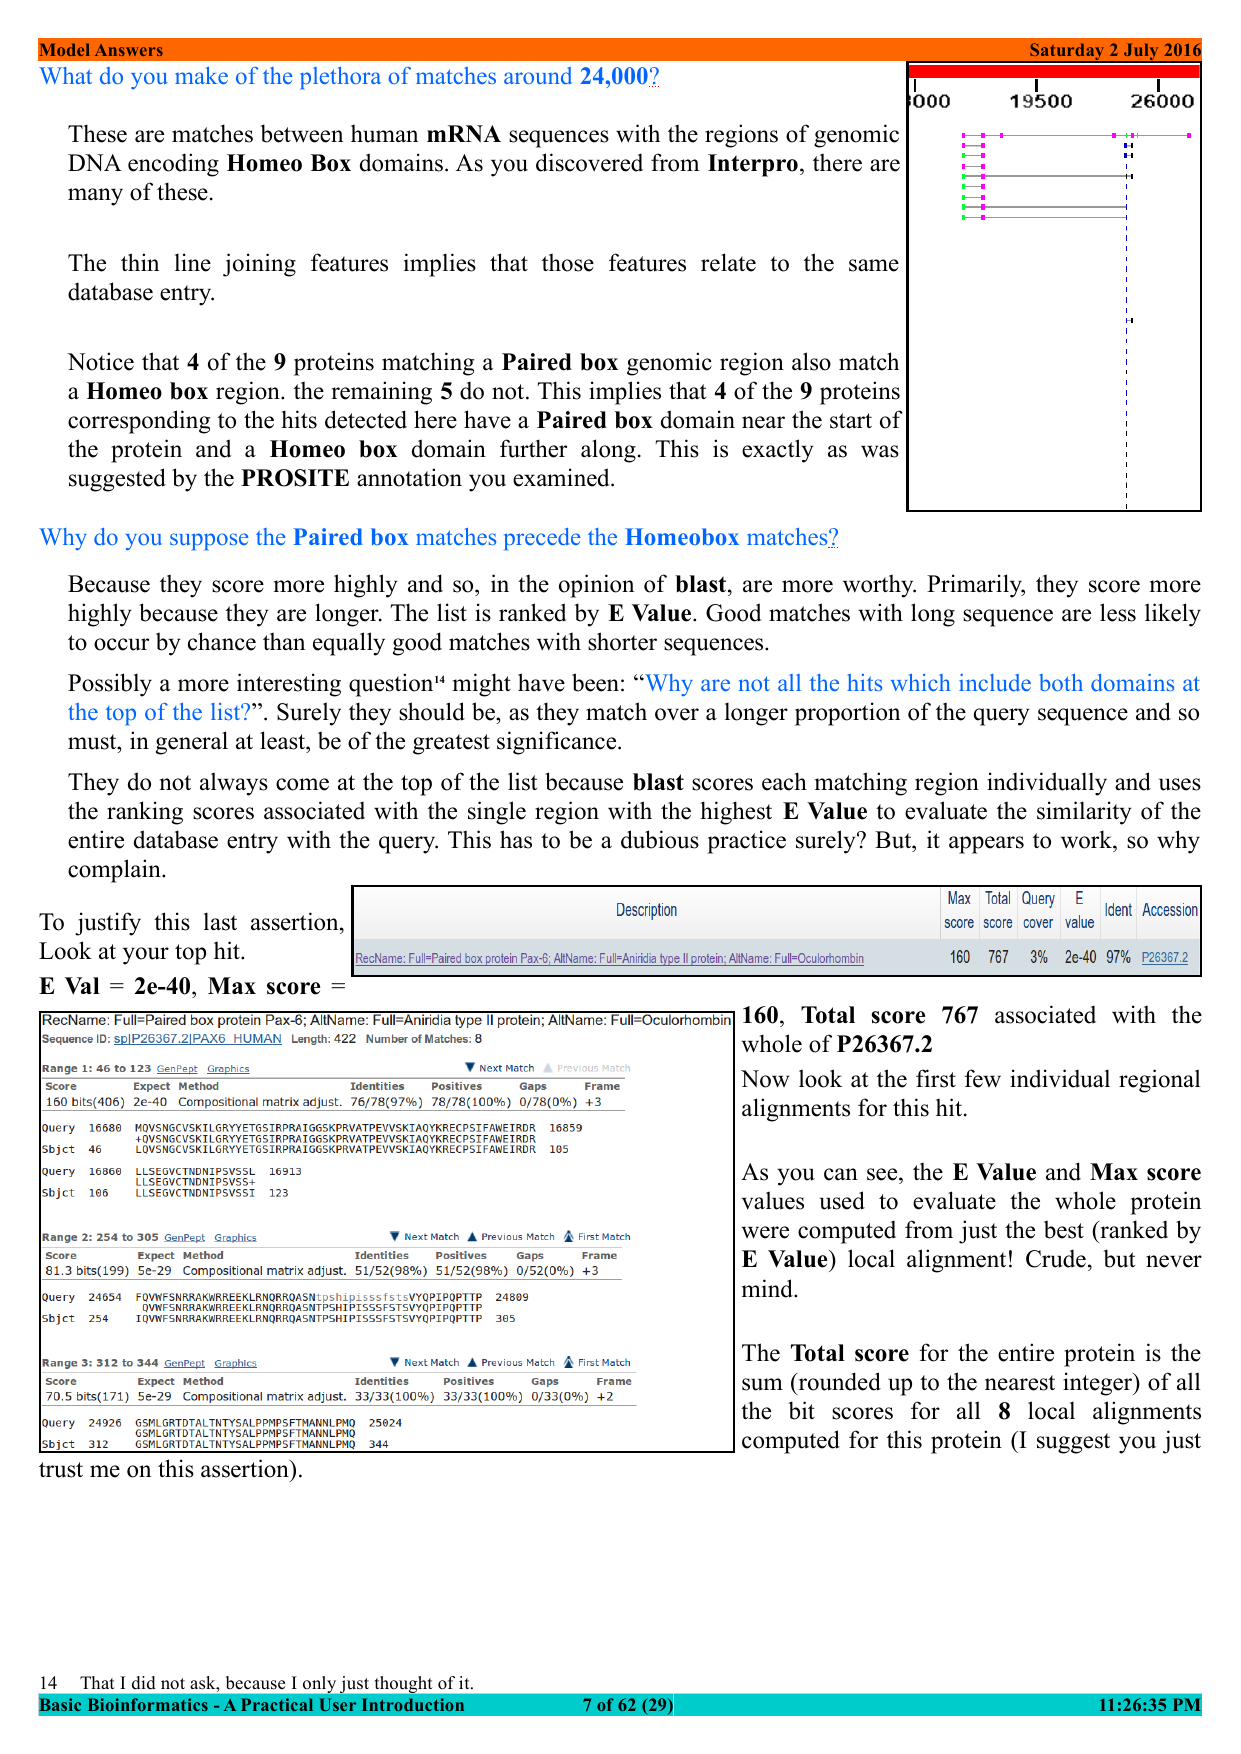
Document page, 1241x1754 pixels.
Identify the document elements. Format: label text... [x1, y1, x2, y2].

text Possibly a more interesting question might have been: “Why are not all the hits which include both domains at the top of the list?”. Surely they should be, as they match over a longer proportion of the query sequence and so must, in general at least, be of the greatest significance. [68, 668, 1202, 755]
text Why do you suppose the Paired box matches precede the Homeobox matches? [38, 522, 1202, 551]
text The Total score for the entire protein is the sum (rounded up to the nearest integer) of all the bit scores for all 8 local alignments computed for this protein (I suggest you just trust me on this assertion). [38, 1338, 1202, 1483]
picture [909, 63, 1200, 510]
text These are matches between human mRNA sequences with the regions of genomic DNA encoding Homeo Box domains. As you discovered from Interpro, there are many of these. [68, 119, 906, 206]
text That I did not ask, because I only just thought of it. [38, 1671, 1202, 1693]
text E Val = 2e-40, Max score = 160, Total score 767 associated with the whole of P26367.2 [38, 971, 1202, 1058]
text What do you make of the plethora of matches around 24,000? [38, 61, 906, 89]
text As you can see, the E Value and Max score values used to evaluate the whole protein were computed from just the best (ranked by E Value) local alignment! Crude, but never mind. [735, 1157, 1202, 1302]
picture [41, 1013, 733, 1451]
picture [354, 887, 1200, 975]
text Notice that 4 of the 9 proteins matching a Paired box genomic region also match a Homeo box region. the remaining 5 do not. This implies that 4 of the 9 proteins corresponding to the hits detected here have a Paired box domain near the start of the protein and a Homeo box domain further along. This is exactly as was suggested by the PROSITE annotation you examined. [68, 347, 906, 492]
text Because they score more highly and so, in the opinion of blast, are more worthy. Primarily, they score more highly because they are longer. The list is ranked by E Value. Good matches with long sequence are less likely to occur by chance than equally good matches with shorter sequences. [68, 569, 1202, 656]
text They do not always come at the top of the list because blast scores each matching region individually and uses the ranking scores associated with the single region with the highest E Value to evaluate the similarity of the entire database entry with the query. This has to be a dubious practice surely? But, it appears to work, so why complain. [68, 767, 1202, 883]
text Now look at the first few individual regional alignments for this hit. [735, 1064, 1202, 1122]
text The thin line joining features implies that those features relate to the same database entry. [68, 248, 906, 306]
text To justify this last assertion, Look at your top hit. [38, 906, 351, 964]
